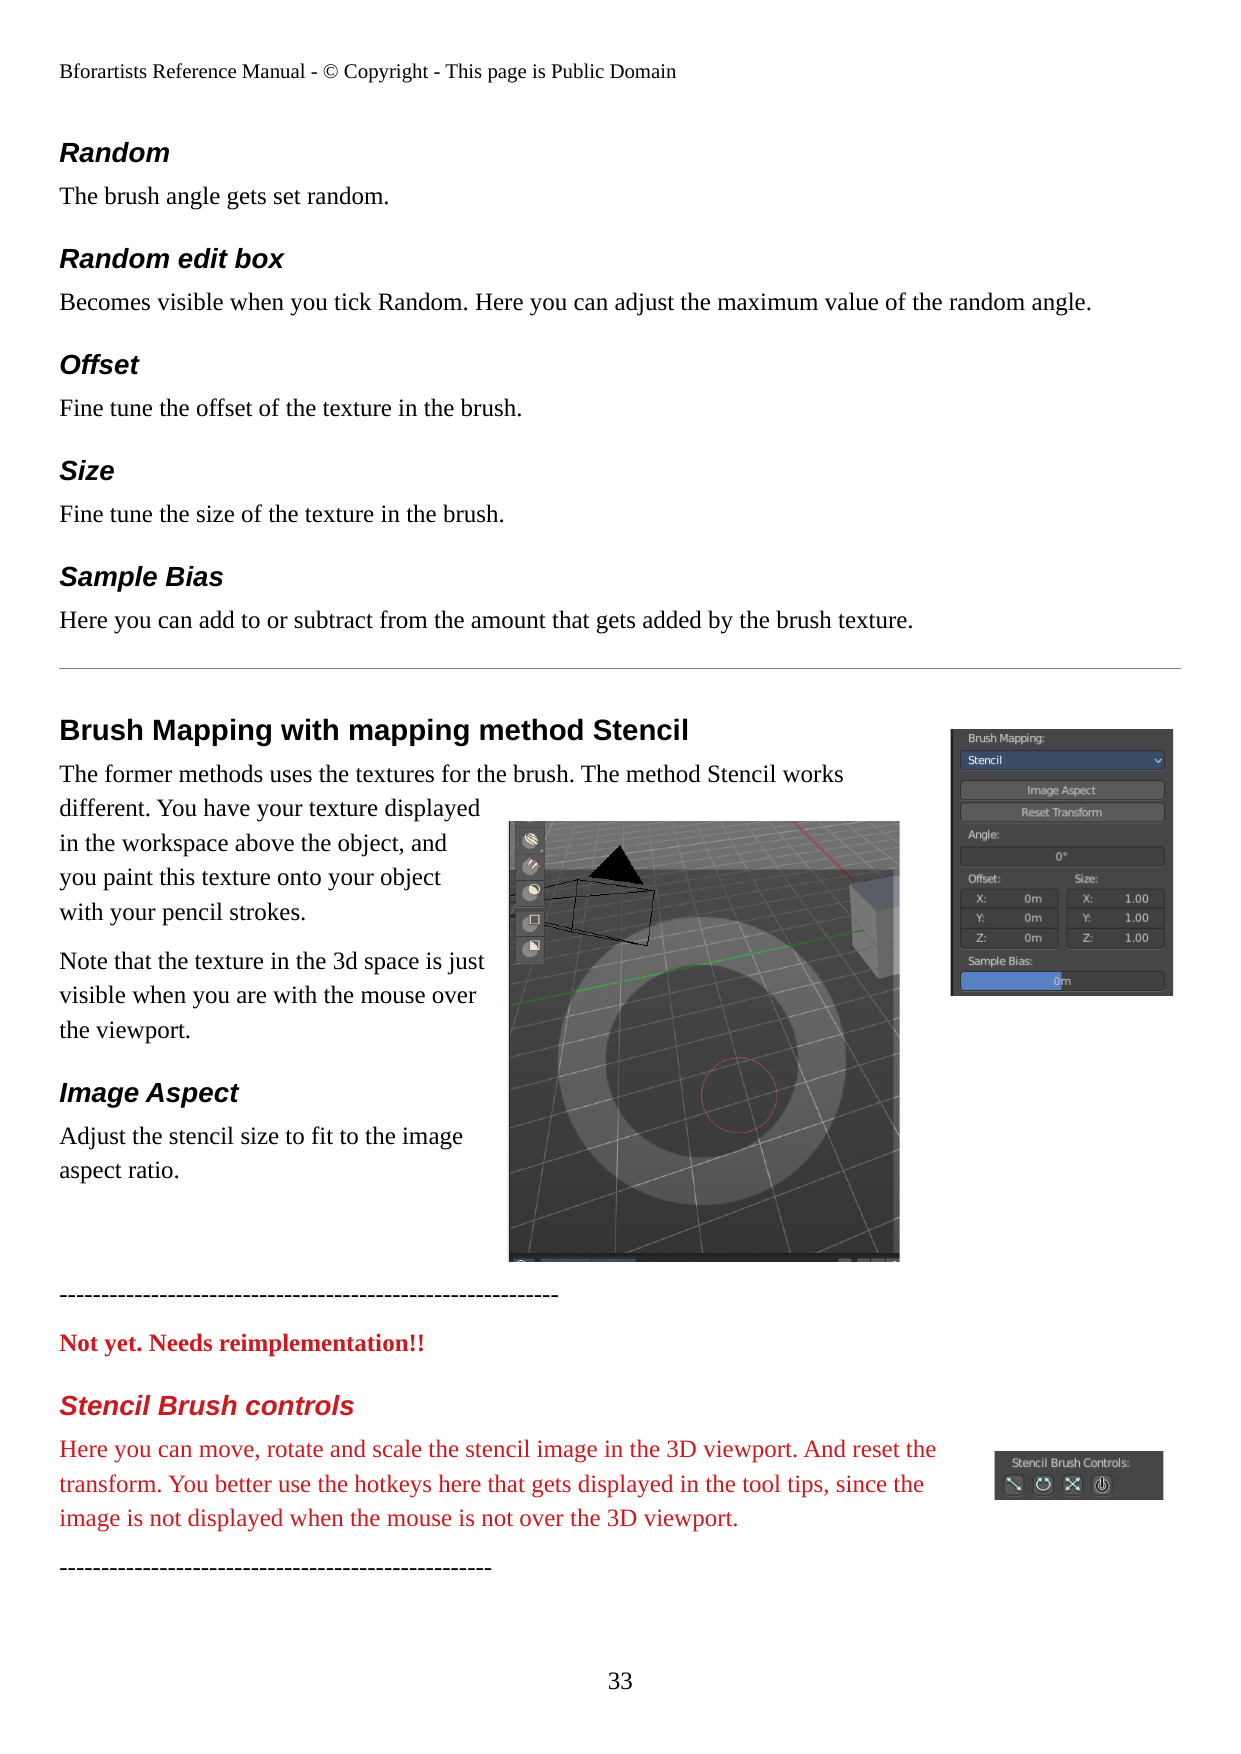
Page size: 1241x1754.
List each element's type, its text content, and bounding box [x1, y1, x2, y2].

text The former methods uses the textures for the brush. The method Stencil works different. You have your texture displayed in the workspace above the object, and you paint this texture onto your object with your pencil strokes. [59, 759, 950, 926]
text Here you can move, rotate and scale the stencil image in the 3D viewport. And reset the transform. You better use the hotkeys here that gets displayed in the tool tips, since the image is not displayed when the mouse is not over the 3D viewport. [59, 1434, 1181, 1532]
subtitle Size [59, 454, 1181, 486]
text The brush angle gets set random. [59, 181, 1181, 210]
subtitle Stencil Brush controls [59, 1390, 1181, 1422]
subtitle Brush Mapping with mapping method Stencil [59, 713, 1181, 746]
text [900, 1121, 1181, 1184]
subtitle Sample Bias [59, 560, 1181, 592]
text Becomes visible when you tick Random. Here you can adjust the maximum value of the random angle. [59, 287, 1181, 316]
subtitle Random [59, 137, 1181, 168]
text Fine tune the offset of the texture in the brush. [59, 393, 1181, 422]
picture [507, 821, 900, 1262]
subtitle [900, 1076, 1181, 1108]
picture [994, 1451, 1164, 1500]
text Note that the texture in the 3d space is just visible when you are with the mouse over the viewport. [59, 946, 507, 1043]
subtitle Image Aspect [59, 1076, 507, 1108]
subtitle Random edit box [59, 243, 1181, 274]
picture [950, 729, 1174, 996]
text Fine tune the size of the texture in the brush. [59, 499, 1181, 528]
text Not yet. Needs reimplementation!! [59, 1328, 1181, 1357]
text Adjust the stencil size to fit to the image aspect ratio. [59, 1121, 507, 1184]
text Here you can add to or subtract from the amount that gets added by the brush texture. [59, 605, 1181, 633]
text ------------------------------------------------------------ [59, 1204, 1181, 1308]
subtitle Offset [59, 348, 1181, 380]
text [900, 946, 1181, 1043]
text ---------------------------------------------------- [59, 1552, 1181, 1581]
